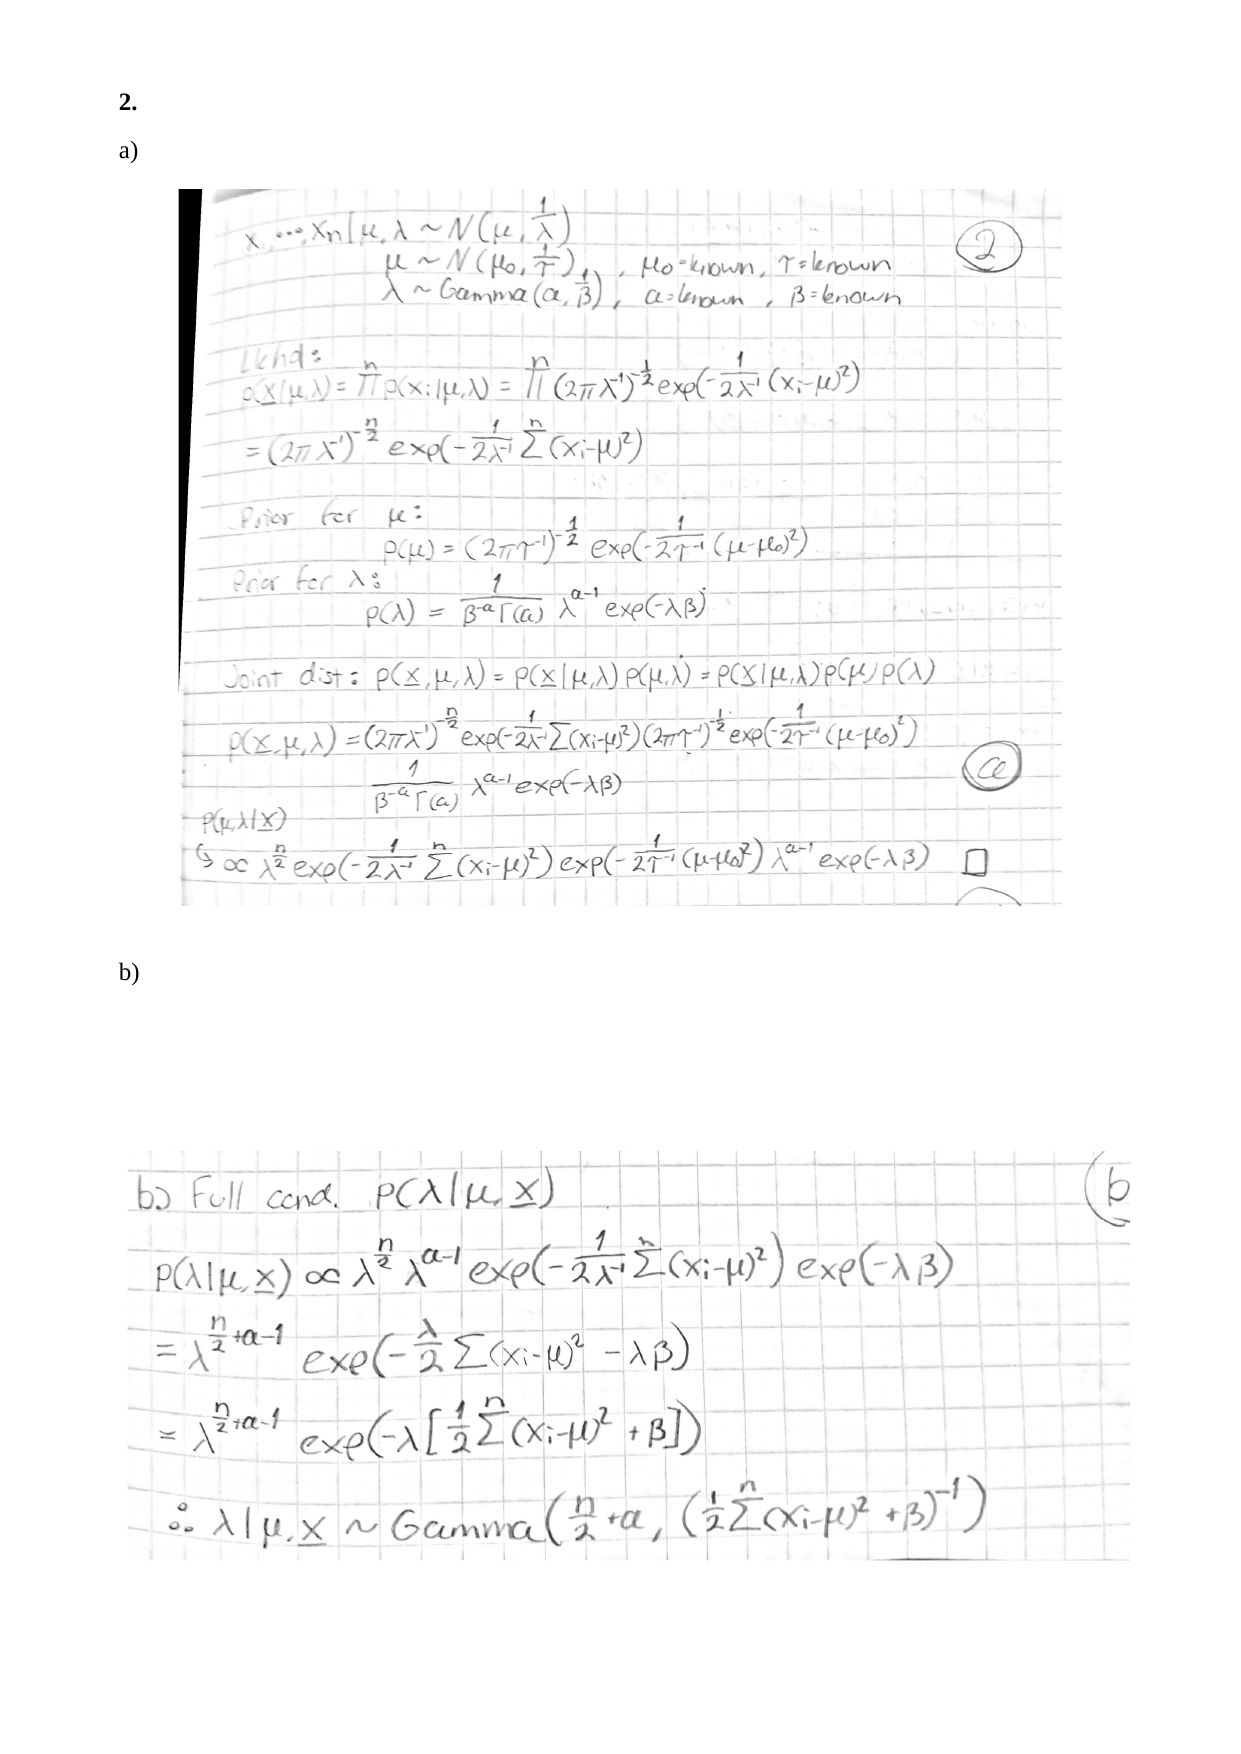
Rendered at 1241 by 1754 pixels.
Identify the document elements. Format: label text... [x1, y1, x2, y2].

picture [118, 189, 1122, 906]
text a) [119, 135, 1121, 164]
text b) [119, 957, 1121, 986]
picture [127, 997, 1131, 1714]
text 2. [119, 87, 1121, 116]
